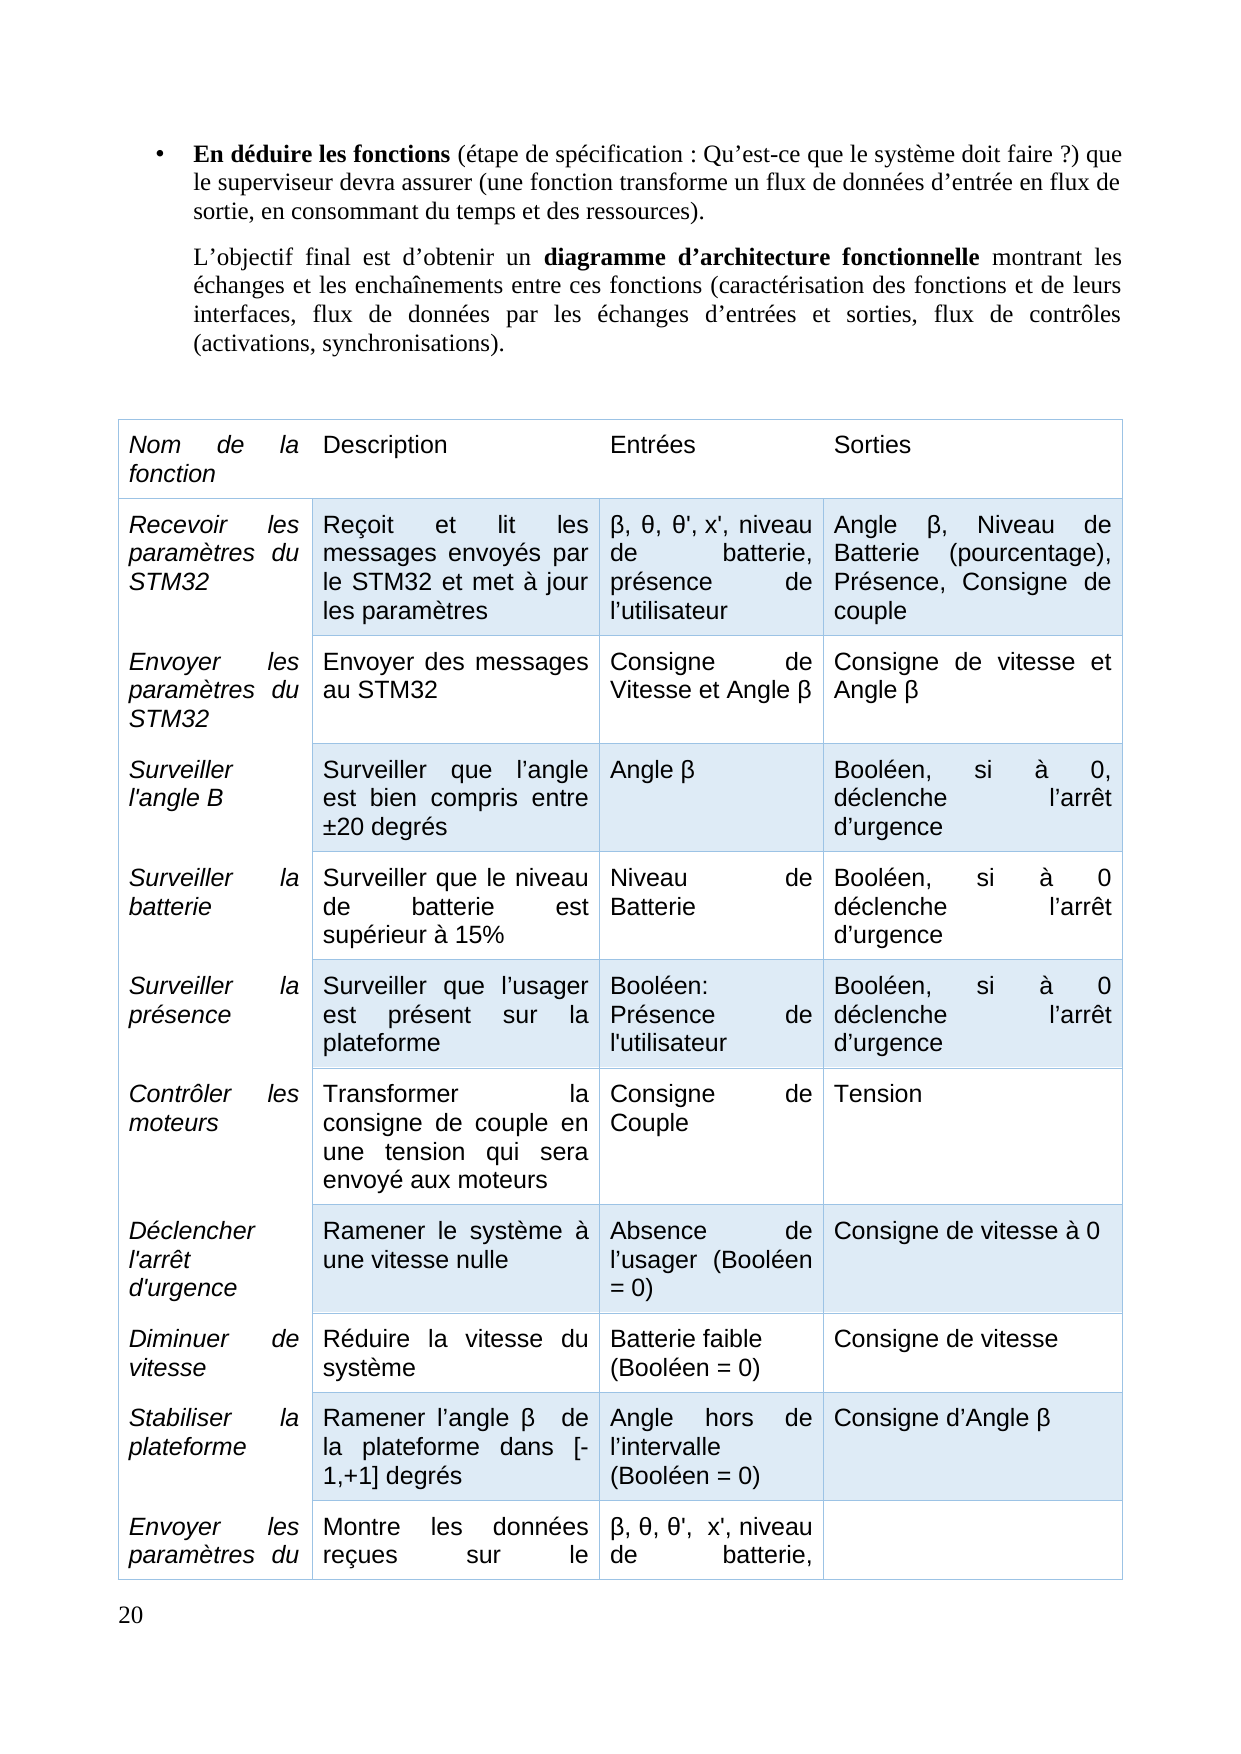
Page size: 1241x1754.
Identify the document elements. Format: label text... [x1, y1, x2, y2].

table_cell Consigne de Couple [600, 1069, 823, 1204]
table_cell Angle β, Niveau de Batterie (pourcentage), Présence, Consigne de couple [824, 499, 1122, 635]
table_header Sorties [823, 420, 1122, 498]
table_header Nom de la fonction [119, 420, 312, 498]
table_cell Absence de l’usager (Booléen = 0) [600, 1205, 823, 1312]
table_cell Consigne de vitesse [824, 1314, 1122, 1392]
table_header Description [312, 420, 599, 498]
table_cell β, θ, θ', x', niveau de batterie, [600, 1501, 823, 1579]
table_cell Consigne de vitesse à 0 [824, 1205, 1122, 1312]
list En déduire les fonctions (étape de spécification : Qu’est-ce que le système doit faire ?) que le superviseur devra assurer (une fonction transforme un flux de données d’entrée en flux de sortie, en consommant du temps et des ressources). [156, 139, 1122, 225]
table_cell Consigne de vitesse et Angle β [824, 636, 1122, 743]
table_cell Recevoir les paramètres du STM32 [119, 499, 312, 635]
table_cell Surveiller l'angle B [119, 743, 312, 851]
table_cell Surveiller que l’usager est présent sur la plateforme [313, 960, 599, 1067]
table_cell Consigne d’Angle β [824, 1393, 1122, 1500]
table_cell Consigne de Vitesse et Angle β [600, 636, 823, 743]
table_cell Réduire la vitesse du système [313, 1314, 599, 1392]
table_cell Envoyer les paramètres du STM32 [119, 635, 312, 743]
table_cell Envoyer les paramètres du [119, 1500, 312, 1579]
text L’objectif final est d’obtenir un diagramme d’architecture fonctionnelle montrant les échanges et les enchaînements entre ces fonctions (caractérisation des fonctions et de leurs interfaces, flux de données par les échanges d’entrées et sorties, flux de contrôles (activations, synchronisations). [193, 242, 1122, 357]
table_cell Angle β [600, 744, 823, 851]
table_cell Montre les données reçues sur le [313, 1501, 599, 1579]
table_cell Reçoit et lit les messages envoyés par le STM32 et met à jour les paramètres [313, 499, 599, 635]
table_cell Angle hors de l’intervalle (Booléen = 0) [600, 1393, 823, 1500]
table_header Entrées [599, 420, 823, 498]
table_cell Stabiliser la plateforme [119, 1392, 312, 1500]
table_cell Tension [824, 1069, 1122, 1204]
table_cell Batterie faible (Booléen = 0) [600, 1314, 823, 1392]
table_cell Surveiller que le niveau de batterie est supérieur à 15% [313, 852, 599, 959]
table_cell Booléen: Présence de l'utilisateur [600, 960, 823, 1067]
table_cell Ramener l’angle β de la plateforme dans [-1,+1] degrés [313, 1393, 599, 1500]
table_cell Ramener le système à une vitesse nulle [313, 1205, 599, 1312]
table_cell Surveiller la présence [119, 959, 312, 1067]
table_cell β, θ, θ', x', niveau de batterie, présence de l’utilisateur [600, 499, 823, 635]
table_cell Booléen, si à 0, déclenche l’arrêt d’urgence [824, 744, 1122, 851]
table_cell Contrôler les moteurs [119, 1068, 312, 1204]
table_cell Booléen, si à 0 déclenche l’arrêt d’urgence [824, 852, 1122, 959]
table_cell Surveiller la batterie [119, 851, 312, 959]
table_cell Niveau de Batterie [600, 852, 823, 959]
table_cell Diminuer de vitesse [119, 1313, 312, 1392]
table_cell Envoyer des messages au STM32 [313, 636, 599, 743]
table_cell Déclencher l'arrêt d'urgence [119, 1204, 312, 1312]
table_cell Surveiller que l’angle est bien compris entre ±20 degrés [313, 744, 599, 851]
table_cell Transformer la consigne de couple en une tension qui sera envoyé aux moteurs [313, 1069, 599, 1204]
table_cell Booléen, si à 0 déclenche l’arrêt d’urgence [824, 960, 1122, 1067]
table_cell [824, 1501, 1122, 1579]
